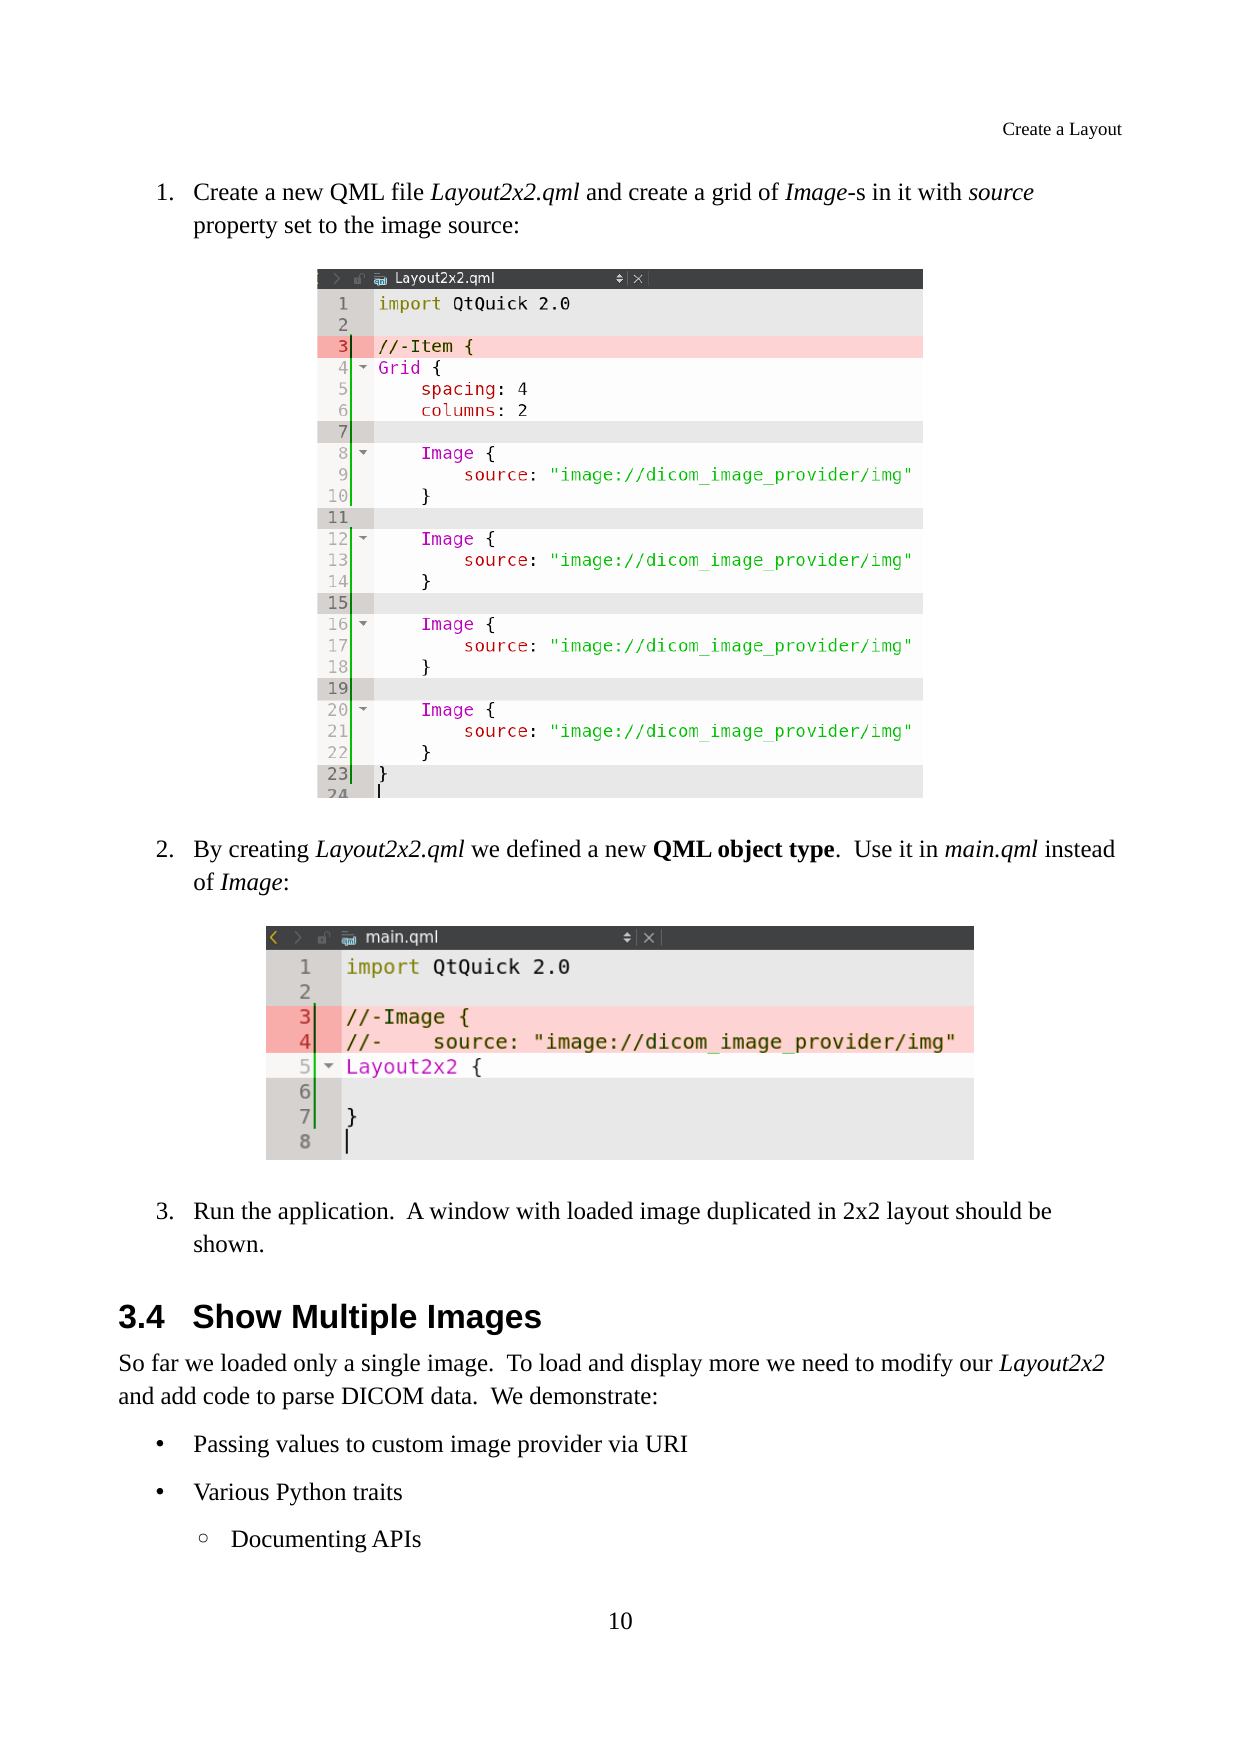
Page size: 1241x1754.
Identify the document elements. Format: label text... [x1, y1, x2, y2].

list Create a new QML file Layout2x2.qml and create a grid of Image-s in it with source property set to the image source: [156, 177, 1122, 239]
list Various Python traits [156, 1477, 1122, 1505]
text So far we loaded only a single image. To load and display more we need to modify our Layout2x2 and add code to parse DICOM data. We demonstrate: [118, 1348, 1122, 1410]
list Documenting APIs [193, 1524, 1122, 1553]
subtitle Show Multiple Images [118, 1297, 1122, 1336]
picture [266, 926, 974, 1160]
picture [317, 269, 923, 798]
list Passing values to custom image provider via URI [156, 1429, 1122, 1458]
list By creating Layout2x2.qml we defined a new QML object type. Use it in main.qml instead of Image: [156, 834, 1122, 896]
list Run the application. A window with loaded image duplicated in 2x2 layout should be shown. [156, 1196, 1122, 1258]
